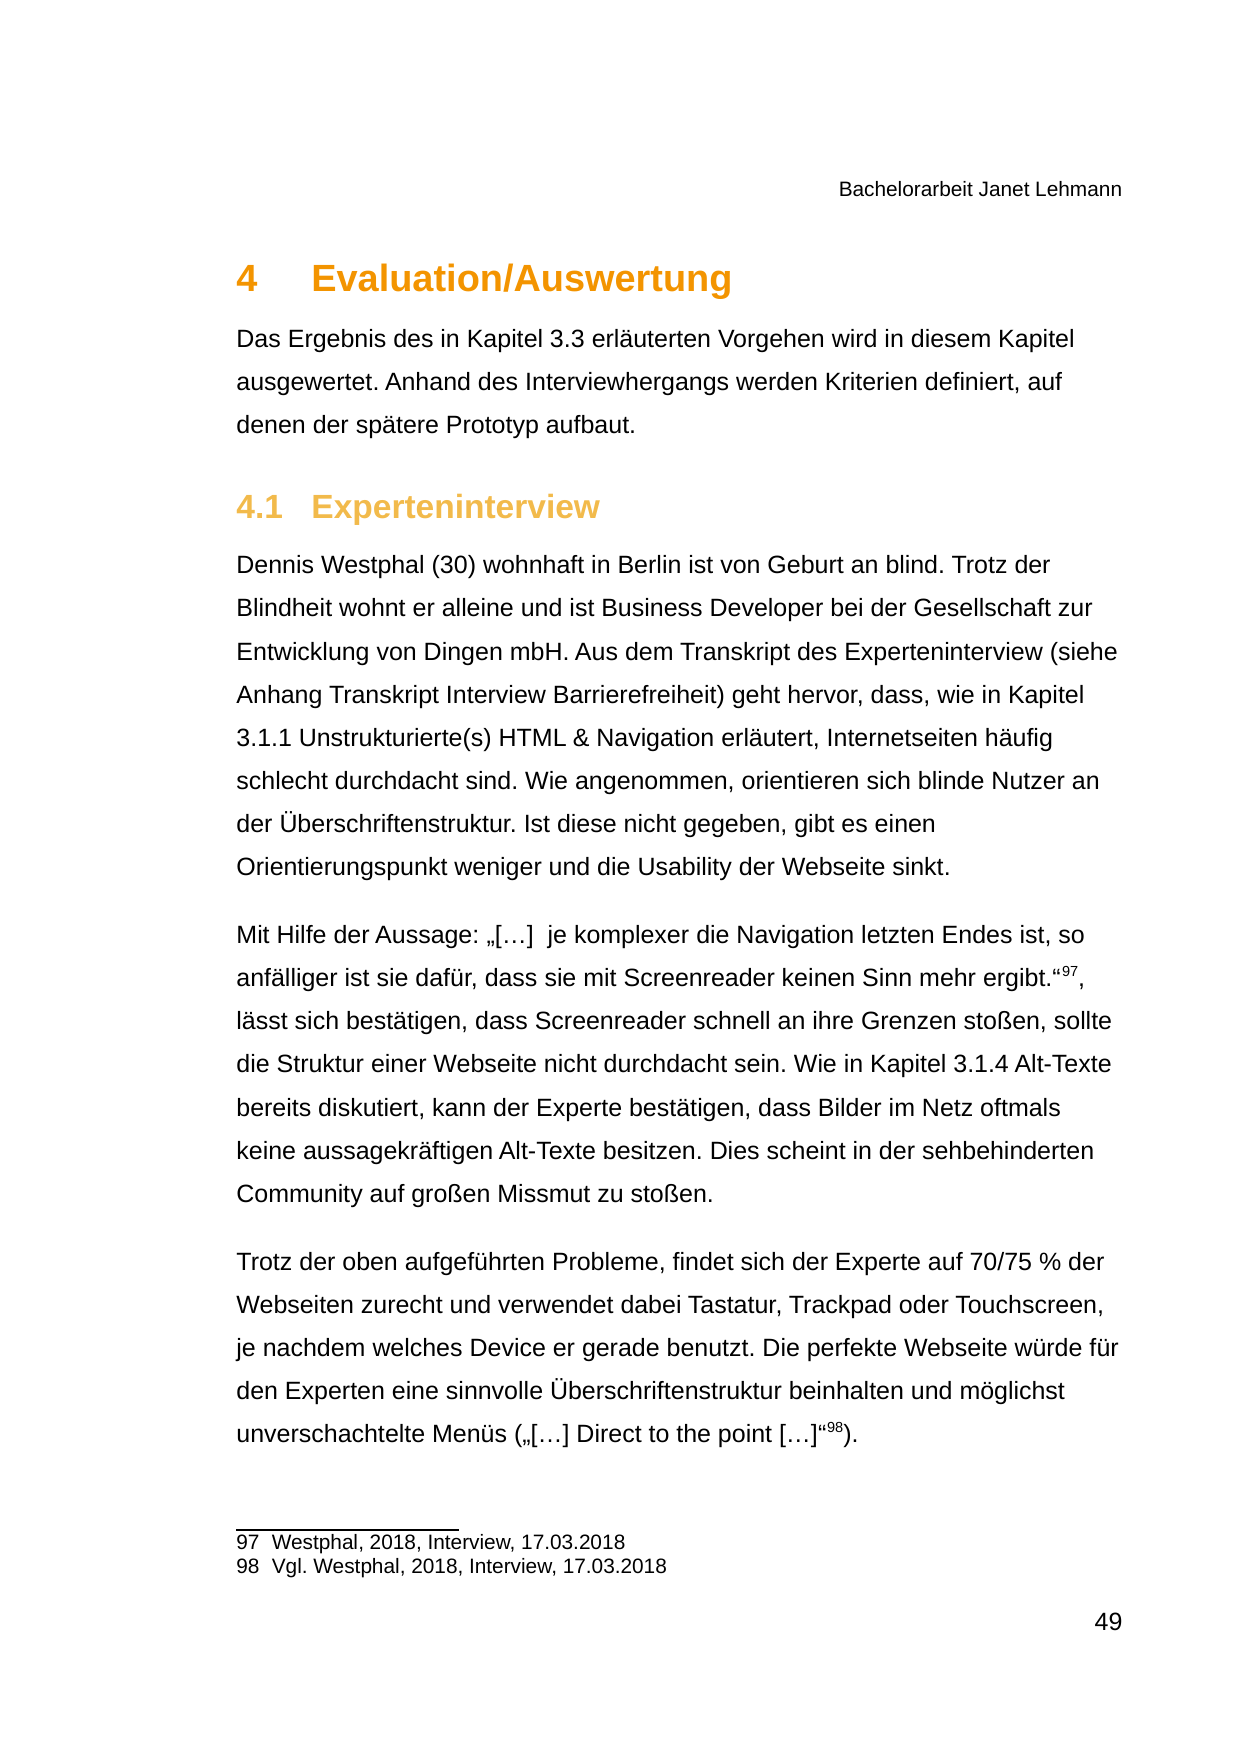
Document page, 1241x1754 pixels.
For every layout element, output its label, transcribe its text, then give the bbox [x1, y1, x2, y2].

text Dennis Westphal (30) wohnhaft in Berlin ist von Geburt an blind. Trotz der Blindheit wohnt er alleine und ist Business Developer bei der Gesellschaft zur Entwicklung von Dingen mbH. Aus dem Transkript des Experteninterview (siehe Anhang Transkript Interview Barrierefreiheit) geht hervor, dass, wie in Kapitel 3.1.1 Unstrukturierte(s) HTML & Navigation erläutert, Internetseiten häufig schlecht durchdacht sind. Wie angenommen, orientieren sich blinde Nutzer an der Überschriftenstruktur. Ist diese nicht gegeben, gibt es einen Orientierungspunkt weniger und die Usability der Webseite sinkt. [236, 550, 1122, 881]
text Trotz der oben aufgeführten Probleme, findet sich der Experte auf 70/75 % der Webseiten zurecht und verwendet dabei Tastatur, Trackpad oder Touchscreen, je nachdem welches Device er gerade benutzt. Die perfekte Webseite würde für den Experten eine sinnvolle Überschriftenstruktur beinhalten und möglichst unverschachtelte Menüs („[…] Direct to the point […]“). [236, 1247, 1122, 1448]
text Westphal, 2018, Interview, 17.03.2018 [236, 1530, 1122, 1554]
subtitle Evaluation/Auswertung [236, 256, 1122, 299]
text Vgl. Westphal, 2018, Interview, 17.03.2018 [236, 1554, 1122, 1578]
text Mit Hilfe der Aussage: „[…] je komplexer die Navigation letzten Endes ist, so anfälliger ist sie dafür, dass sie mit Screenreader keinen Sinn mehr ergibt.“, lässt sich bestätigen, dass Screenreader schnell an ihre Grenzen stoßen, sollte die Struktur einer Webseite nicht durchdacht sein. Wie in Kapitel 3.1.4 Alt-Texte bereits diskutiert, kann der Experte bestätigen, dass Bilder im Netz oftmals keine aussagekräftigen Alt-Texte besitzen. Dies scheint in der sehbehinderten Community auf großen Missmut zu stoßen. [236, 920, 1122, 1208]
text Das Ergebnis des in Kapitel 3.3 erläuterten Vorgehen wird in diesem Kapitel ausgewertet. Anhand des Interviewhergangs werden Kriterien definiert, auf denen der spätere Prototyp aufbaut. [236, 324, 1122, 439]
subtitle Experteninterview [236, 487, 1122, 525]
